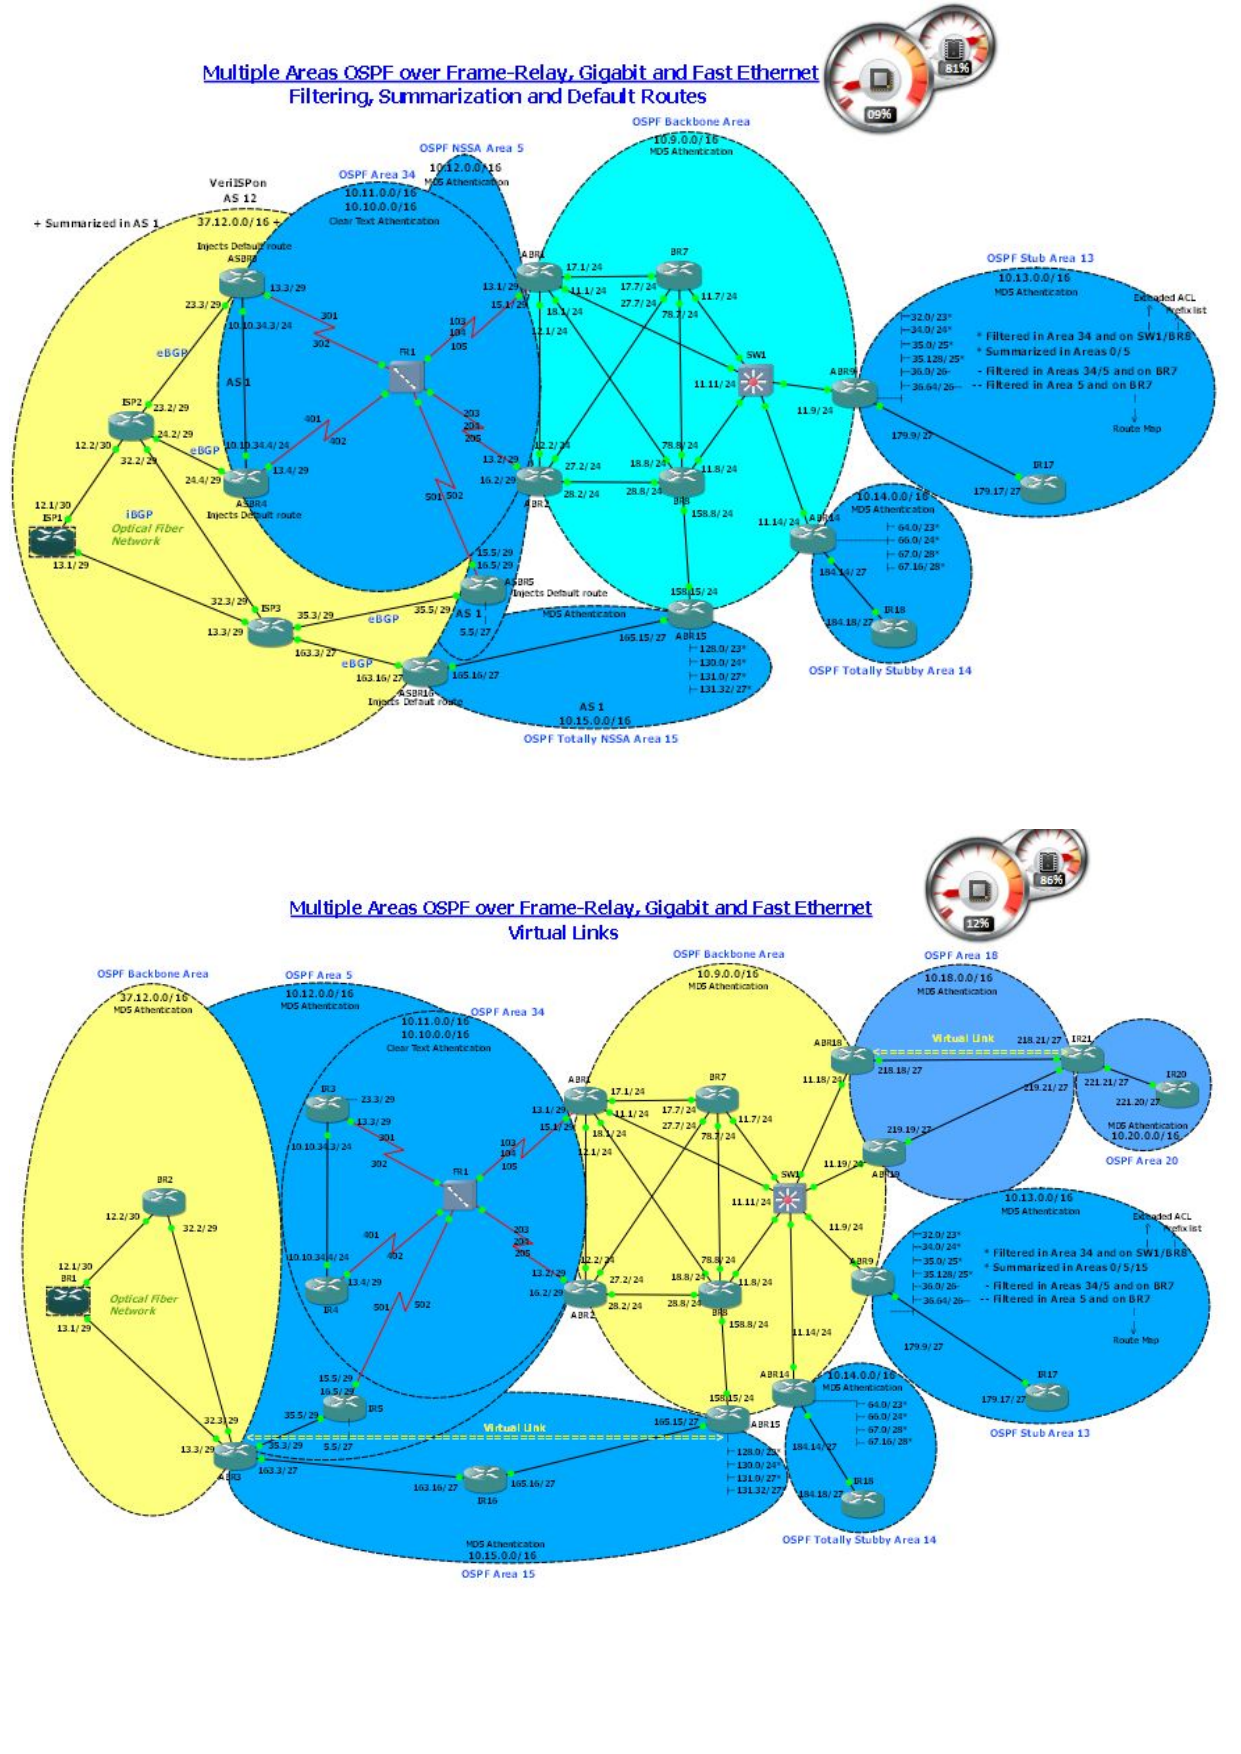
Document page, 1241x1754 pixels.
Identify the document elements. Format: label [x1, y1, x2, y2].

picture [8, 0, 1225, 768]
picture [8, 829, 1227, 1591]
